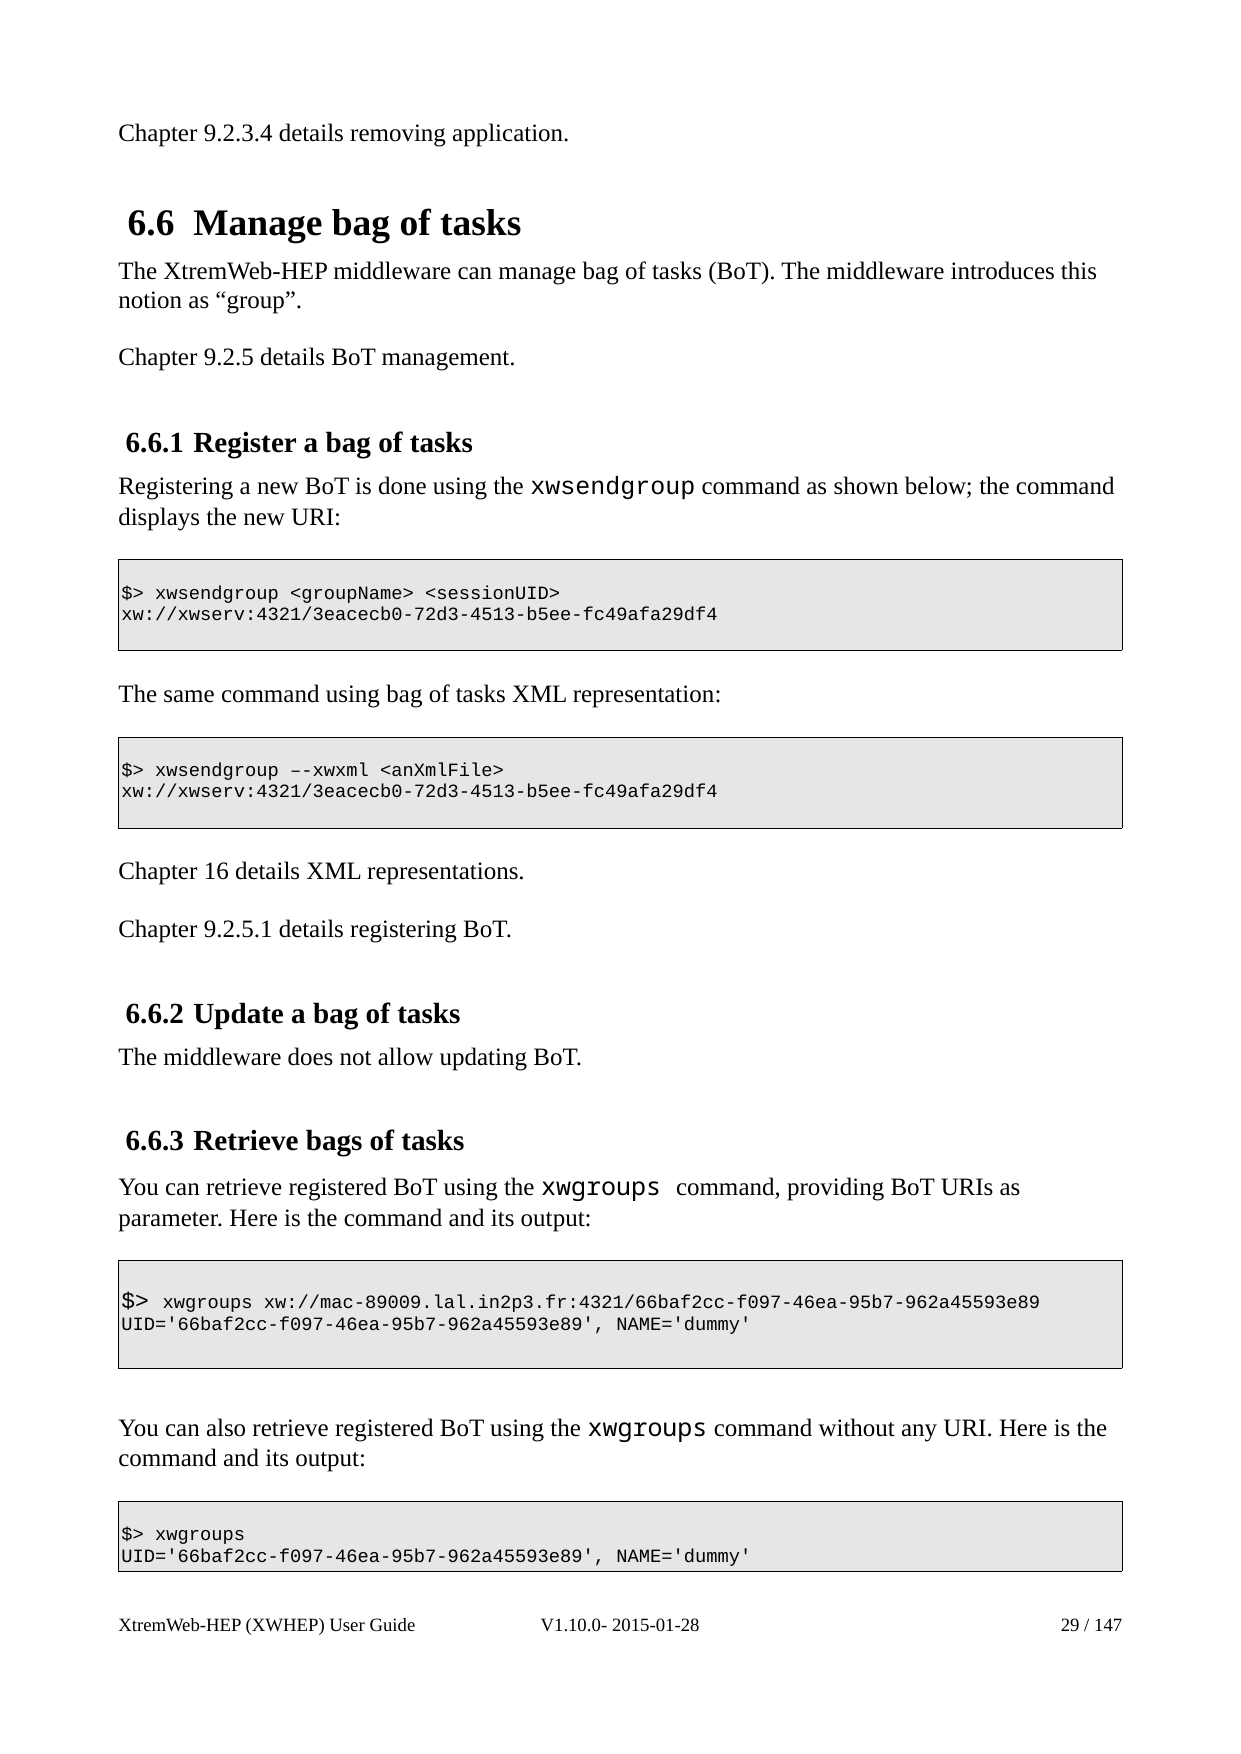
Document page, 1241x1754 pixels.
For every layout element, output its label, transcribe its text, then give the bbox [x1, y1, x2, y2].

text The middleware does not allow updating BoT. [118, 1042, 1122, 1071]
text UID='66baf2cc-f097-46ea-95b7-962a45593e89', NAME='dummy' [119, 1312, 1122, 1333]
subtitle Update a bag of tasks [118, 996, 1122, 1030]
text The XtremWeb-HEP middleware can manage bag of tasks (BoT). The middleware introduces this notion as “group”. [118, 256, 1122, 314]
text The same command using bag of tasks XML representation: [118, 679, 1122, 708]
text UID='66baf2cc-f097-46ea-95b7-962a45593e89', NAME='dummy' [119, 1543, 1122, 1571]
text $> xwgroups xw://mac-89009.lal.in2p3.fr:4321/66baf2cc-f097-46ea-95b7-962a45593e89 [119, 1286, 1122, 1312]
subtitle Register a bag of tasks [118, 425, 1122, 458]
text $> xwsendgroup <groupName> <sessionUID> [119, 581, 1122, 602]
text $> xwgroups [119, 1522, 1122, 1543]
text You can also retrieve registered BoT using the xwgroups command without any URI. Here is the command and its output: [118, 1409, 1122, 1472]
text $> xwsendgroup –-xwxml <anXmlFile> [119, 758, 1122, 779]
text Registering a new BoT is done using the xwsendgroup command as shown below; the command displays the new URI: [118, 471, 1122, 531]
text You can retrieve registered BoT using the xwgroups command, providing BoT URIs as parameter. Here is the command and its output: [118, 1169, 1122, 1231]
text xw://xwserv:4321/3eacecb0-72d3-4513-b5ee-fc49afa29df4 [119, 602, 1122, 623]
text Chapter 16 details XML representations. [118, 856, 1122, 885]
text xw://xwserv:4321/3eacecb0-72d3-4513-b5ee-fc49afa29df4 [119, 779, 1122, 800]
subtitle Manage bag of tasks [118, 201, 1122, 244]
text Chapter 9.2.5.1 details registering BoT. [118, 914, 1122, 943]
text Chapter 9.2.3.4 details removing application. [118, 118, 1122, 147]
subtitle Retrieve bags of tasks [118, 1123, 1122, 1156]
text Chapter 9.2.5 details BoT management. [118, 342, 1122, 371]
